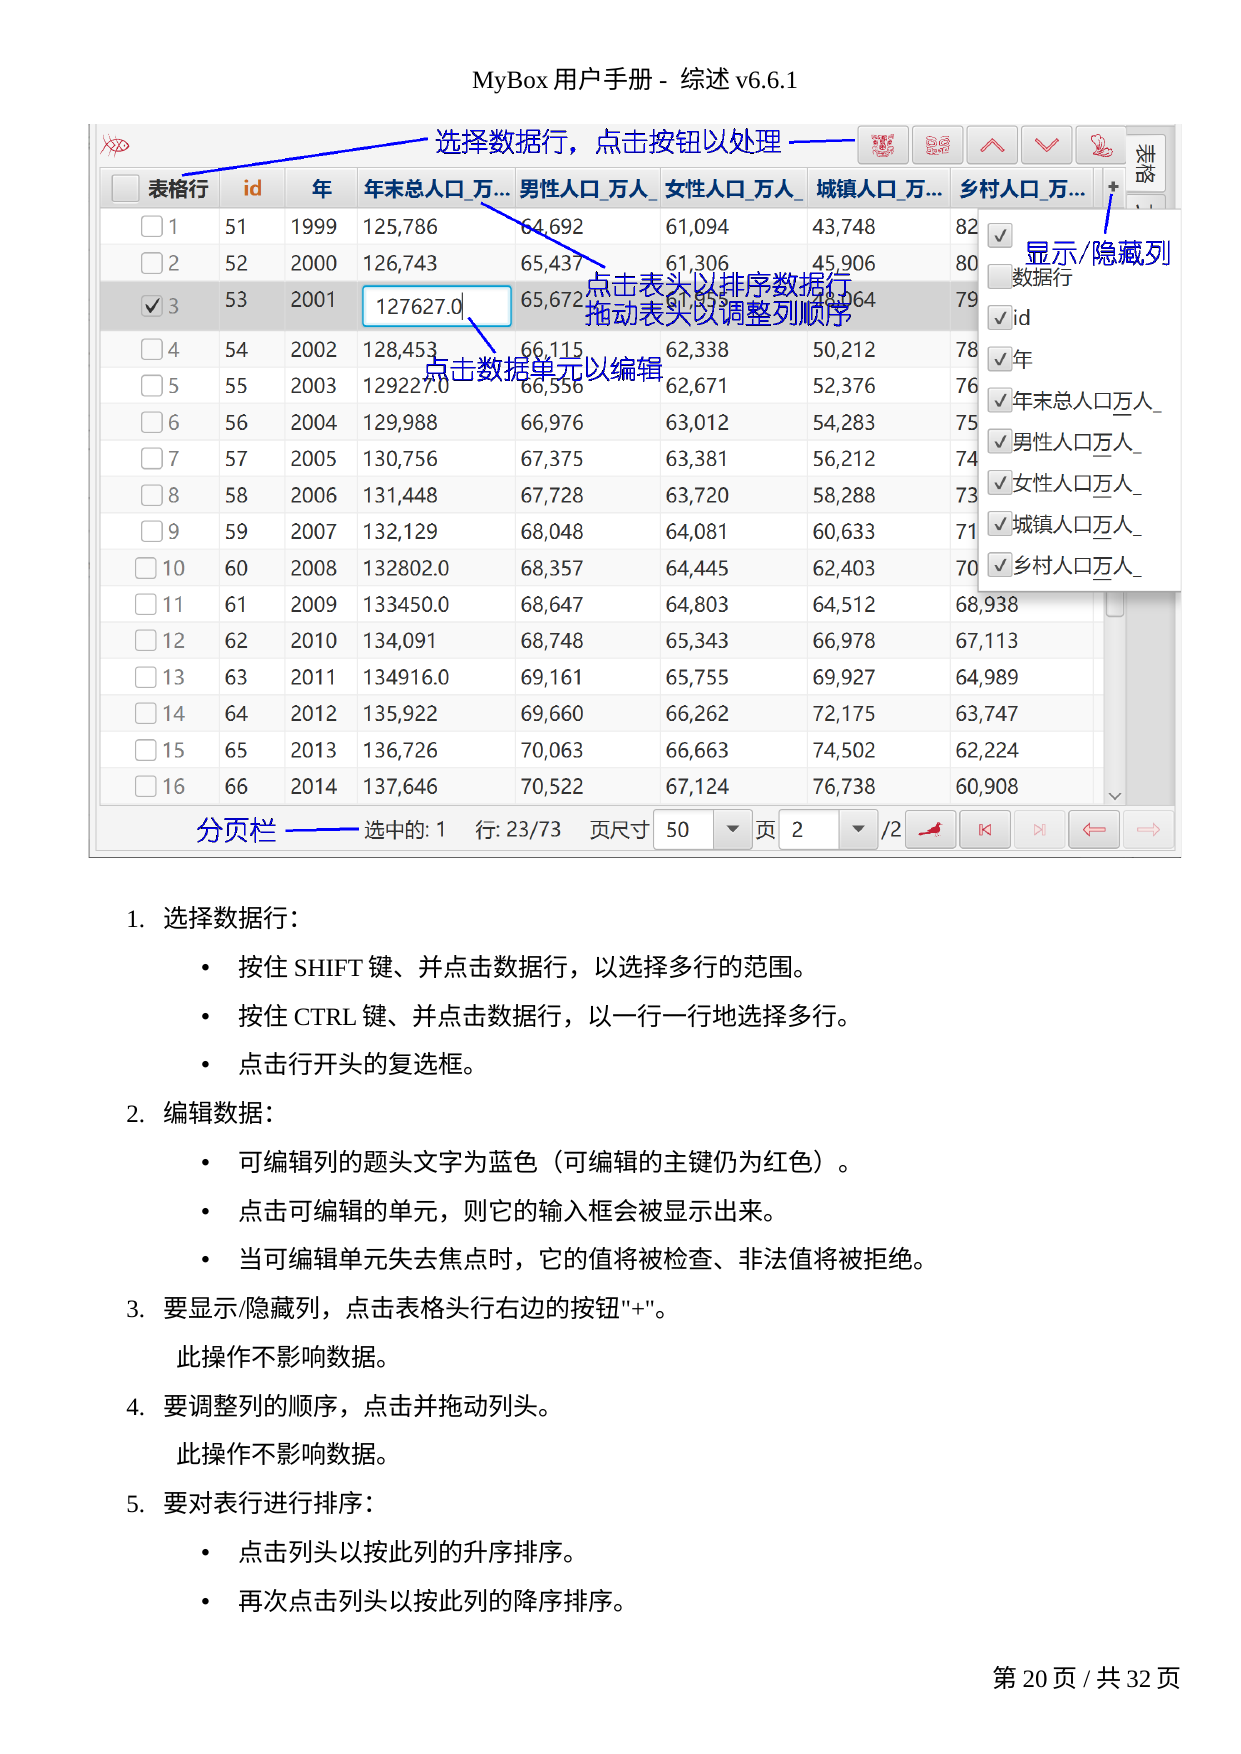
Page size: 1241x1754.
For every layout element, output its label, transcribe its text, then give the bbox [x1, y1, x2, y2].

list 点击列头以按此列的升序排序。 [201, 1532, 1181, 1569]
list 按住CTRL键、并点击数据行，以一行一行地选择多行。 [201, 996, 1181, 1032]
list 点击行开头的复选框。 [201, 1045, 1181, 1081]
list 点击可编辑的单元，则它的输入框会被显示出来。 [201, 1191, 1181, 1227]
picture [88, 124, 1182, 858]
list 按住SHIFT键、并点击数据行，以选择多行的范围。 [201, 947, 1181, 984]
text 此操作不影响数据。 [88, 1337, 1181, 1374]
list 选择数据行： [126, 899, 1181, 935]
list 可编辑列的题头文字为蓝色（可编辑的主键仍为红色）。 [201, 1142, 1181, 1179]
list 再次点击列头以按此列的降序排序。 [201, 1581, 1181, 1617]
text 此操作不影响数据。 [88, 1435, 1181, 1471]
list 要对表行进行排序： [126, 1484, 1181, 1520]
list 当可编辑单元失去焦点时，它的值将被检查、非法值将被拒绝。 [201, 1240, 1181, 1276]
list 要显示/隐藏列，点击表格头行右边的按钮"+"。 [126, 1289, 1181, 1325]
list 要调整列的顺序，点击并拖动列头。 [126, 1386, 1181, 1422]
list 编辑数据： [126, 1094, 1181, 1130]
